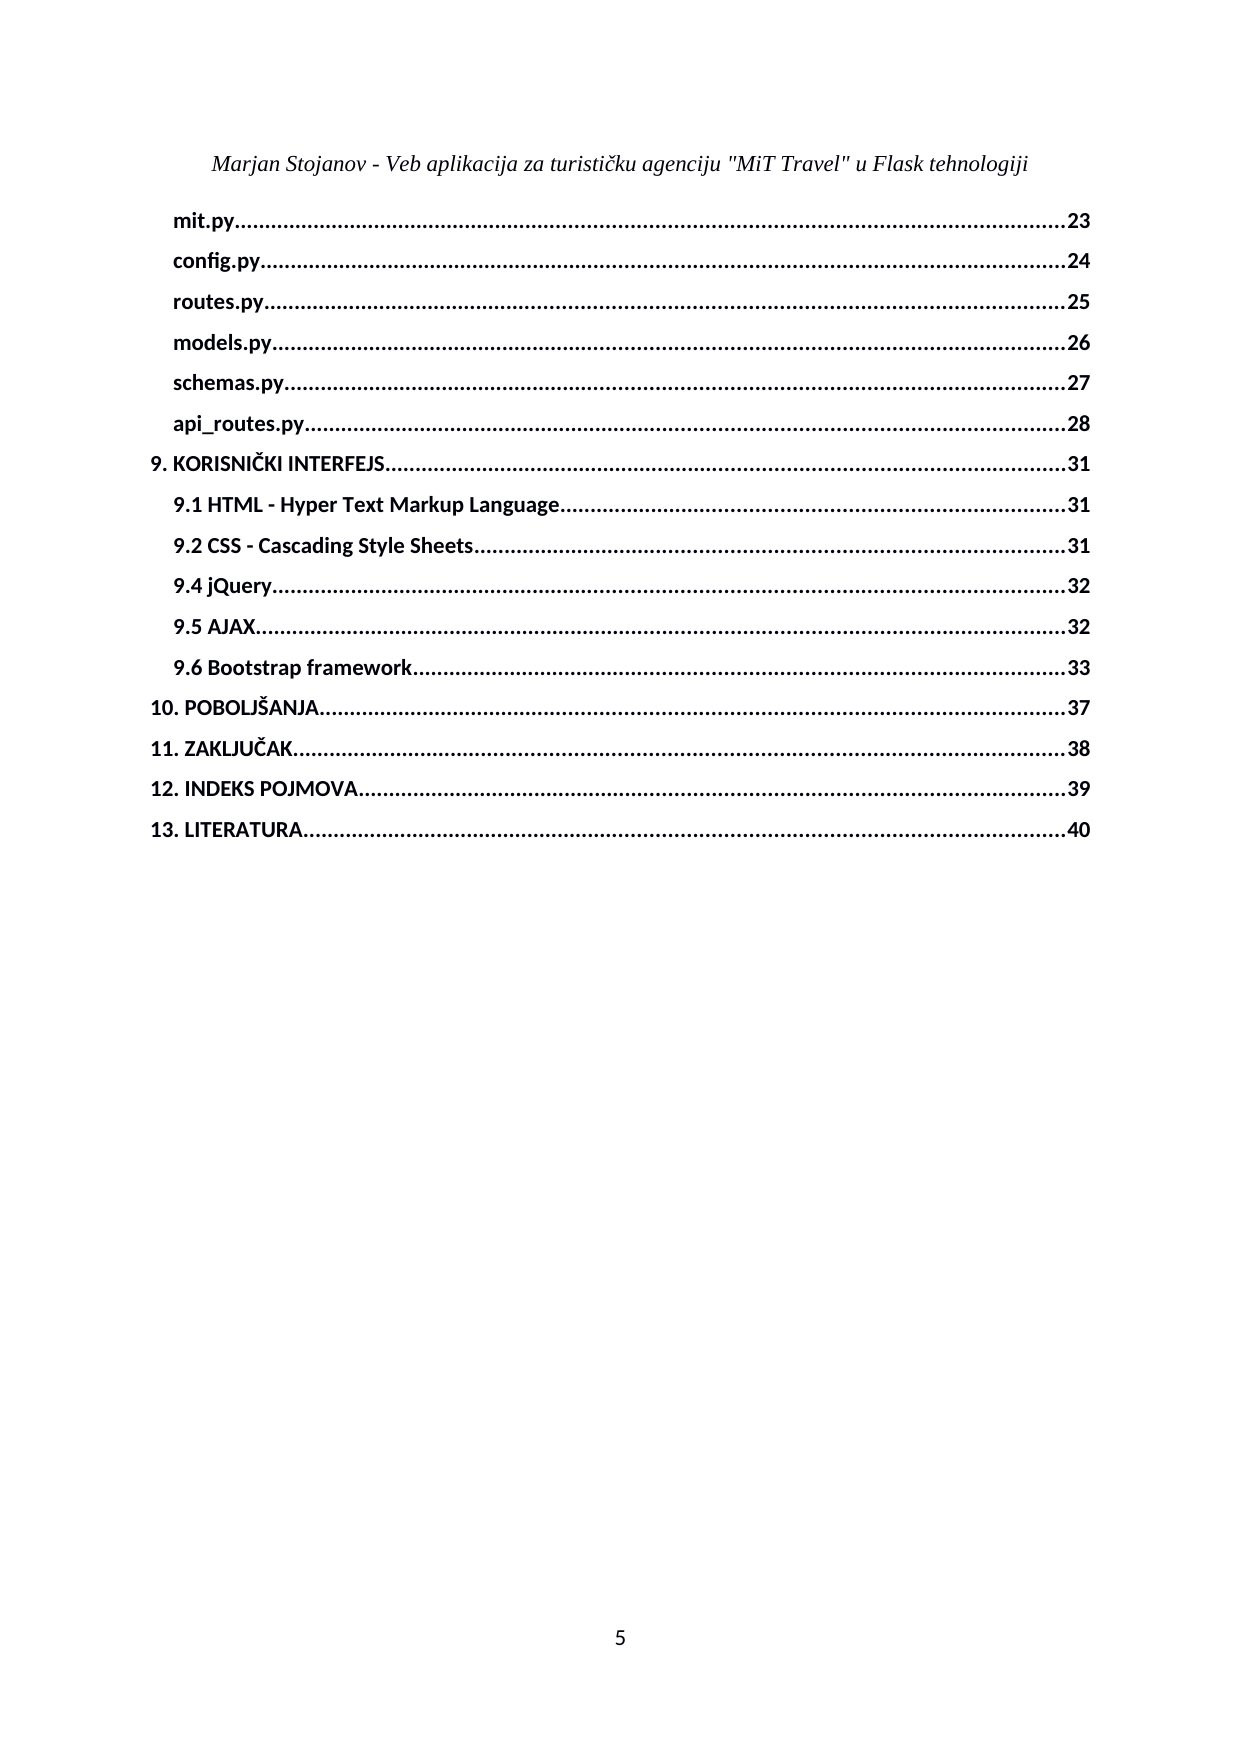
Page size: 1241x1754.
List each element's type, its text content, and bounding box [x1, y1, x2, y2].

text 10. POBOLJŠANJA 37 [150, 693, 1090, 721]
text routes.py 25 [173, 287, 1090, 315]
text 13. LITERATURA 40 [150, 815, 1090, 843]
text models.py 26 [173, 328, 1090, 356]
text 9.2 CSS - Cascading Style Sheets 31 [173, 531, 1090, 559]
text config.py 24 [173, 246, 1090, 274]
text 9. KORISNIČKI INTERFEJS 31 [150, 449, 1090, 478]
text 9.5 AJAX 32 [173, 612, 1090, 640]
text 11. ZAKLJUČAK 38 [150, 734, 1090, 762]
text 9.1 HTML - Hyper Text Markup Language 31 [173, 490, 1090, 518]
text api_routes.py 28 [173, 409, 1090, 437]
text 9.6 Bootstrap framework 33 [173, 653, 1090, 681]
text schemas.py 27 [173, 368, 1090, 396]
text 9.4 jQuery 32 [173, 571, 1090, 599]
text mit.py 23 [173, 206, 1090, 234]
text 12. INDEKS POJMOVA 39 [150, 774, 1090, 803]
